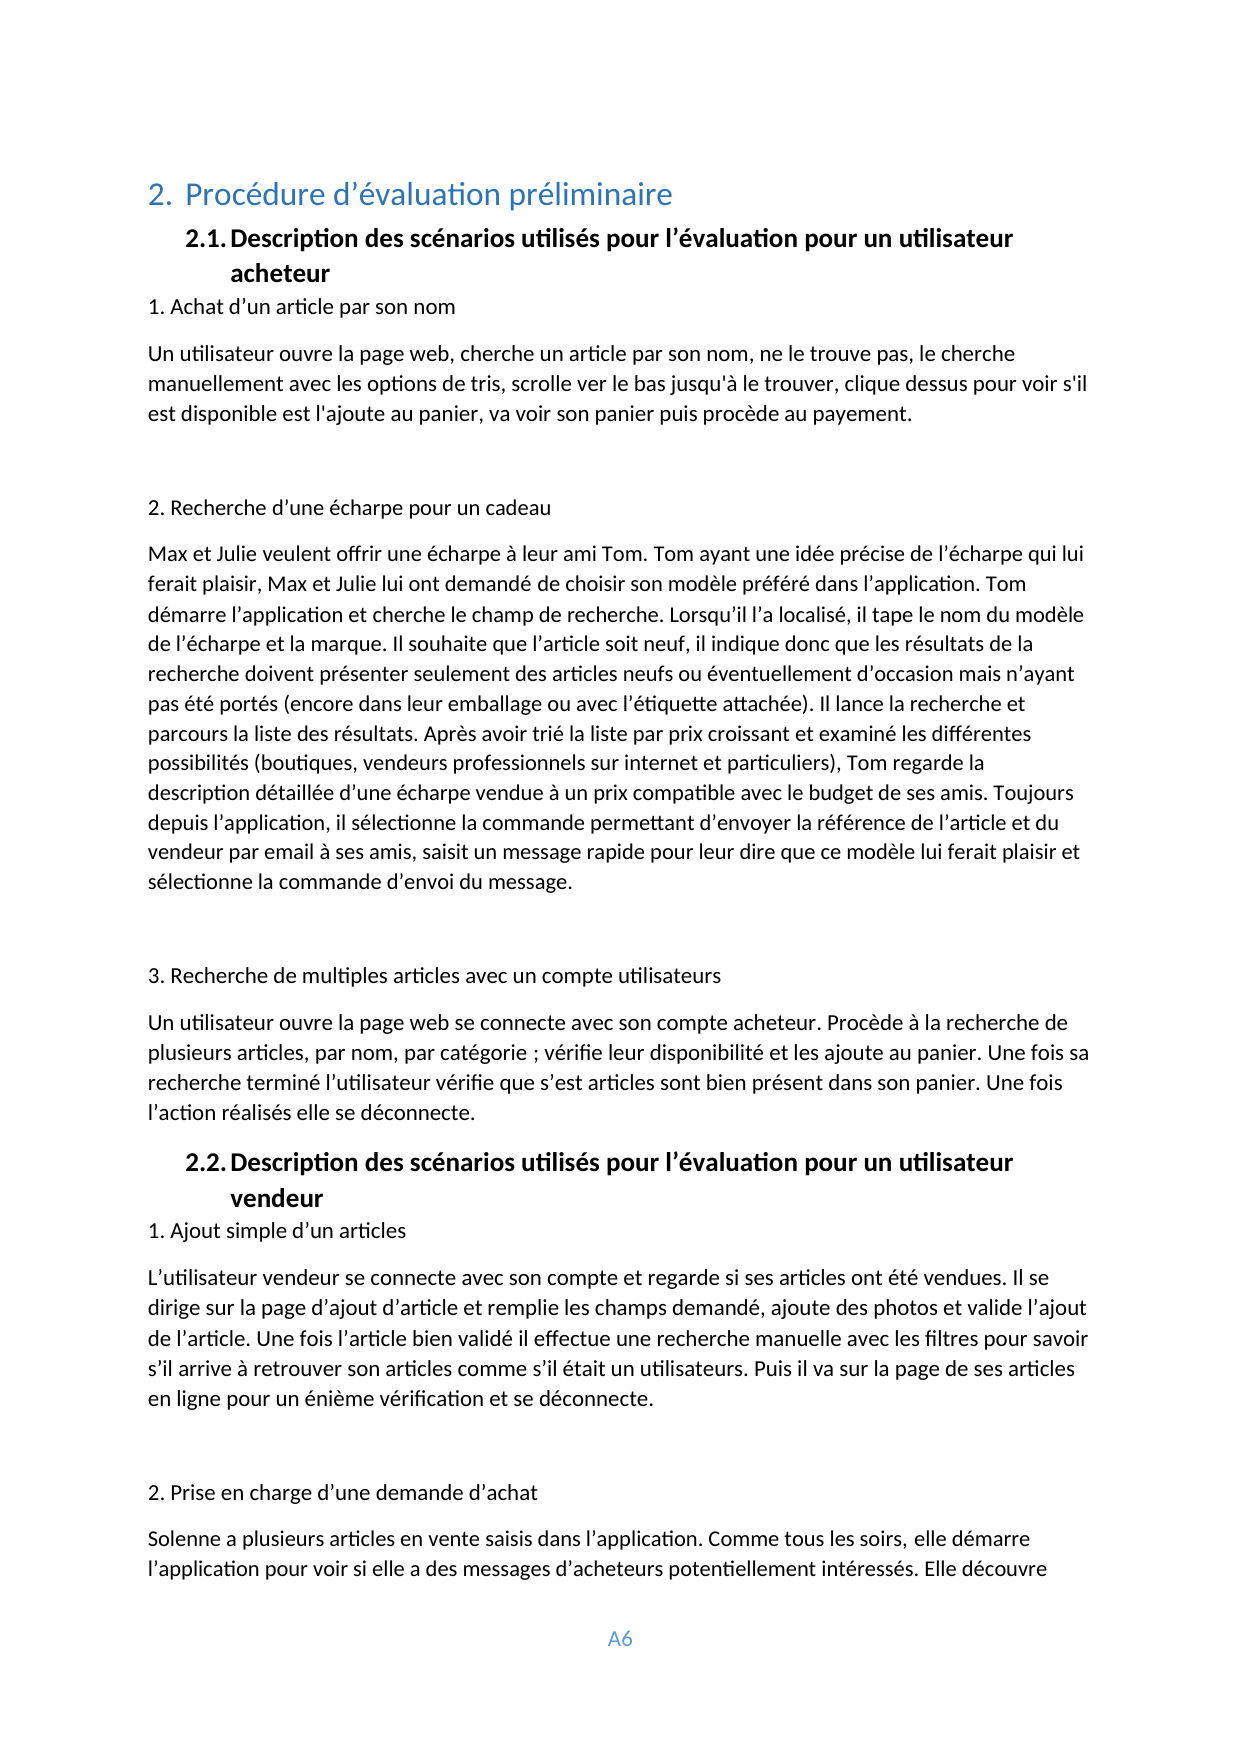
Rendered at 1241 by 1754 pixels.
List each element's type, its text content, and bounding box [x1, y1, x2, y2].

text Max et Julie veulent offrir une écharpe à leur ami Tom. Tom ayant une idée précise de l’écharpe qui lui ferait plaisir, Max et Julie lui ont demandé de choisir son modèle préféré dans l’application. Tom démarre l’application et cherche le champ de recherche. Lorsqu’il l’a localisé, il tape le nom du modèle de l’écharpe et la marque. Il souhaite que l’article soit neuf, il indique donc que les résultats de la recherche doivent présenter seulement des articles neufs ou éventuellement d’occasion mais n’ayant pas été portés (encore dans leur emballage ou avec l’étiquette attachée). Il lance la recherche et parcours la liste des résultats. Après avoir trié la liste par prix croissant et examiné les différentes possibilités (boutiques, vendeurs professionnels sur internet et particuliers), Tom regarde la description détaillée d’une écharpe vendue à un prix compatible avec le budget de ses amis. Toujours depuis l’application, il sélectionne la commande permettant d’envoyer la référence de l’article et du vendeur par email à ses amis, saisit un message rapide pour leur dire que ce modèle lui ferait plaisir et sélectionne la commande d’envoi du message. [148, 540, 1093, 895]
subtitle Description des scénarios utilisés pour l’évaluation pour un utilisateur acheteur [185, 221, 1093, 289]
text 1. Achat d’un article par son nom [148, 292, 1093, 320]
subtitle Procédure d’évaluation préliminaire [148, 173, 1093, 213]
text 2. Recherche d’une écharpe pour un cadeau [148, 493, 1093, 521]
subtitle Description des scénarios utilisés pour l’évaluation pour un utilisateur vendeur [185, 1145, 1093, 1214]
text L’utilisateur vendeur se connecte avec son compte et regarde si ses articles ont été vendues. Il se dirige sur la page d’ajout d’article et remplie les champs demandé, ajoute des photos et valide l’ajout de l’article. Une fois l’article bien validé il effectue une recherche manuelle avec les filtres pour savoir s’il arrive à retrouver son articles comme s’il était un utilisateurs. Puis il va sur la page de ses articles en ligne pour un énième vérification et se déconnecte. [148, 1263, 1093, 1412]
text Solenne a plusieurs articles en vente saisis dans l’application. Comme tous les soirs, elle démarre l’application pour voir si elle a des messages d’acheteurs potentiellement intéressés. Elle découvre [148, 1525, 1093, 1582]
text 1. Ajout simple d’un articles [148, 1216, 1093, 1244]
text Un utilisateur ouvre la page web, cherche un article par son nom, ne le trouve pas, le cherche manuellement avec les options de tris, scrolle ver le bas jusqu'à le trouver, clique dessus pour voir s'il est disponible est l'ajoute au panier, va voir son panier puis procède au payement. [148, 339, 1093, 427]
text 3. Recherche de multiples articles avec un compte utilisateurs [148, 961, 1093, 989]
text 2. Prise en charge d’une demande d’achat [148, 1478, 1093, 1506]
text Un utilisateur ouvre la page web se connecte avec son compte acheteur. Procède à la recherche de plusieurs articles, par nom, par catégorie ; vérifie leur disponibilité et les ajoute au panier. Une fois sa recherche terminé l’utilisateur vérifie que s’est articles sont bien présent dans son panier. Une fois l’action réalisés elle se déconnecte. [148, 1008, 1093, 1126]
